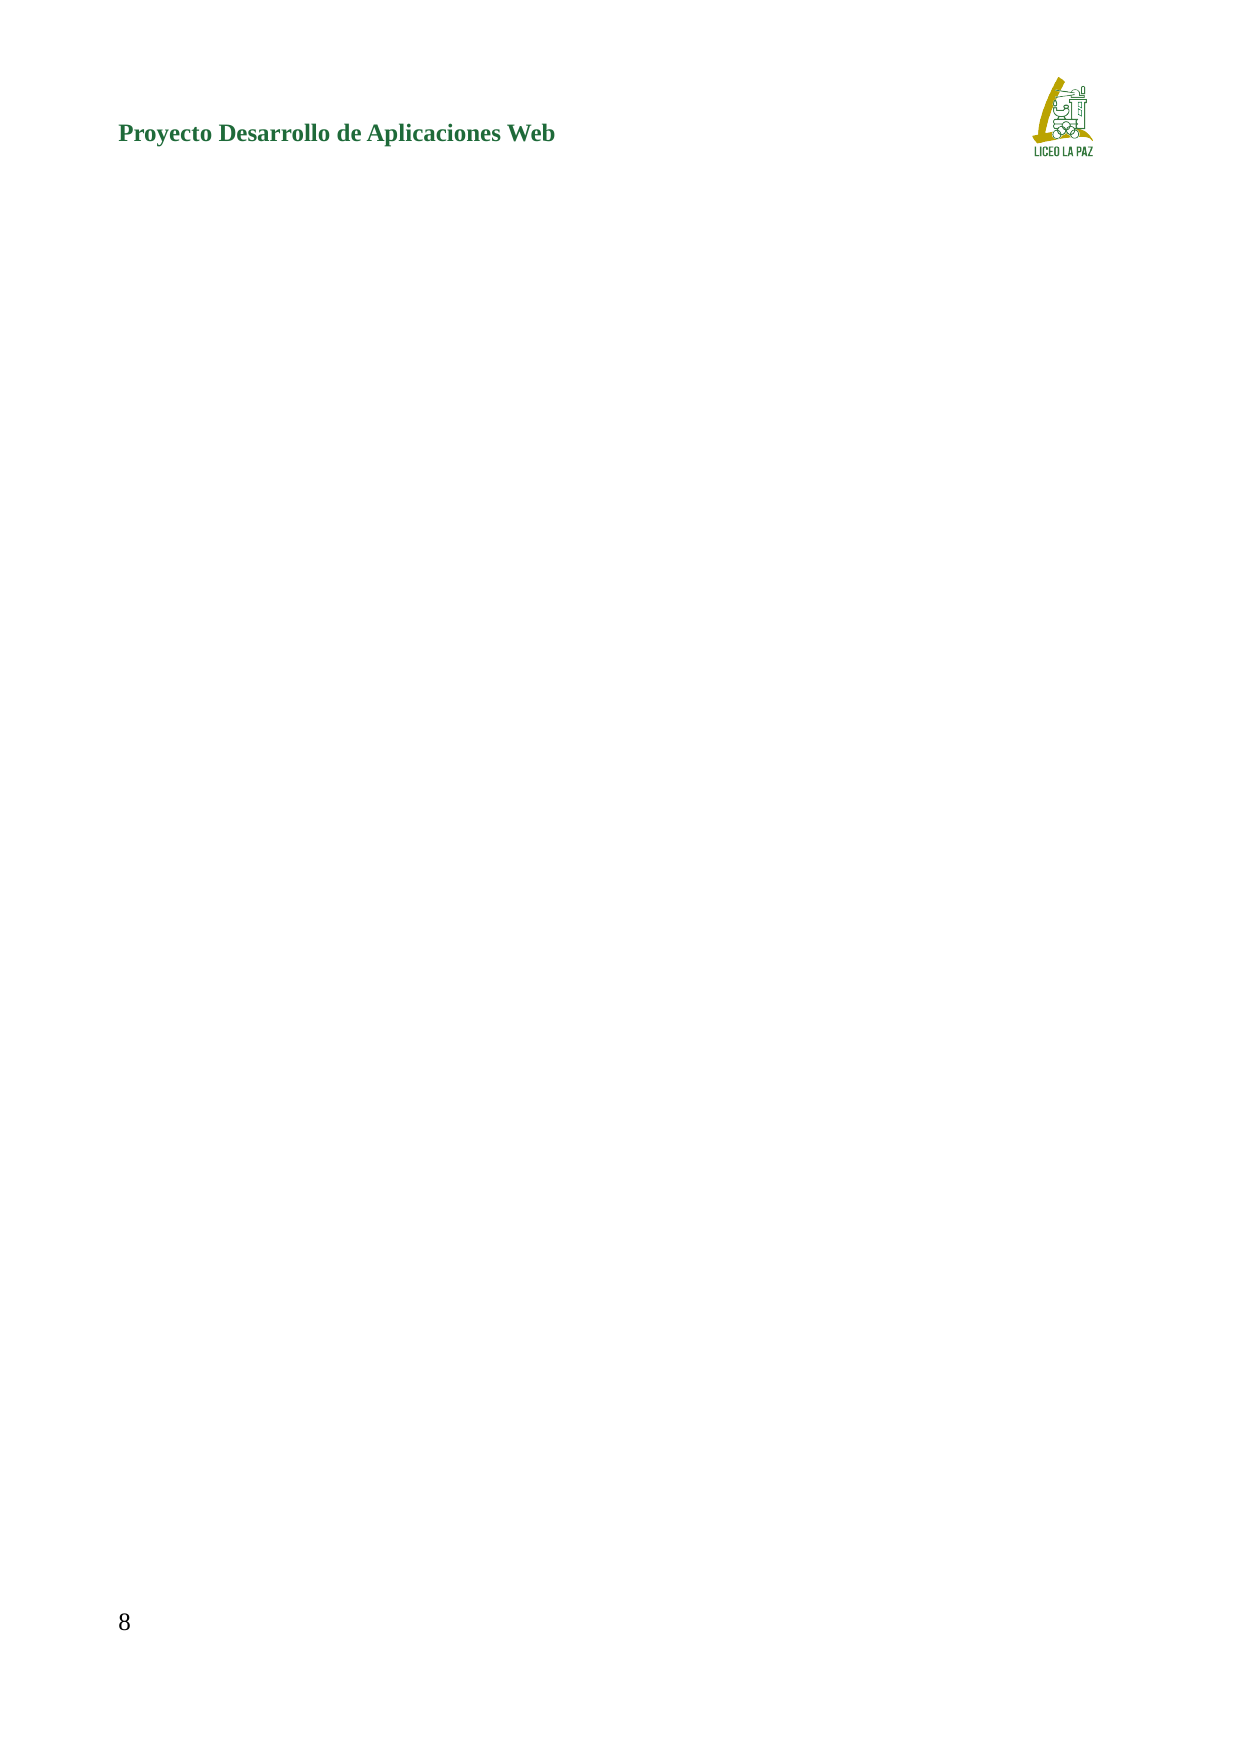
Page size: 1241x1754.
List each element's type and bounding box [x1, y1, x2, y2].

picture [1025, 70, 1100, 165]
